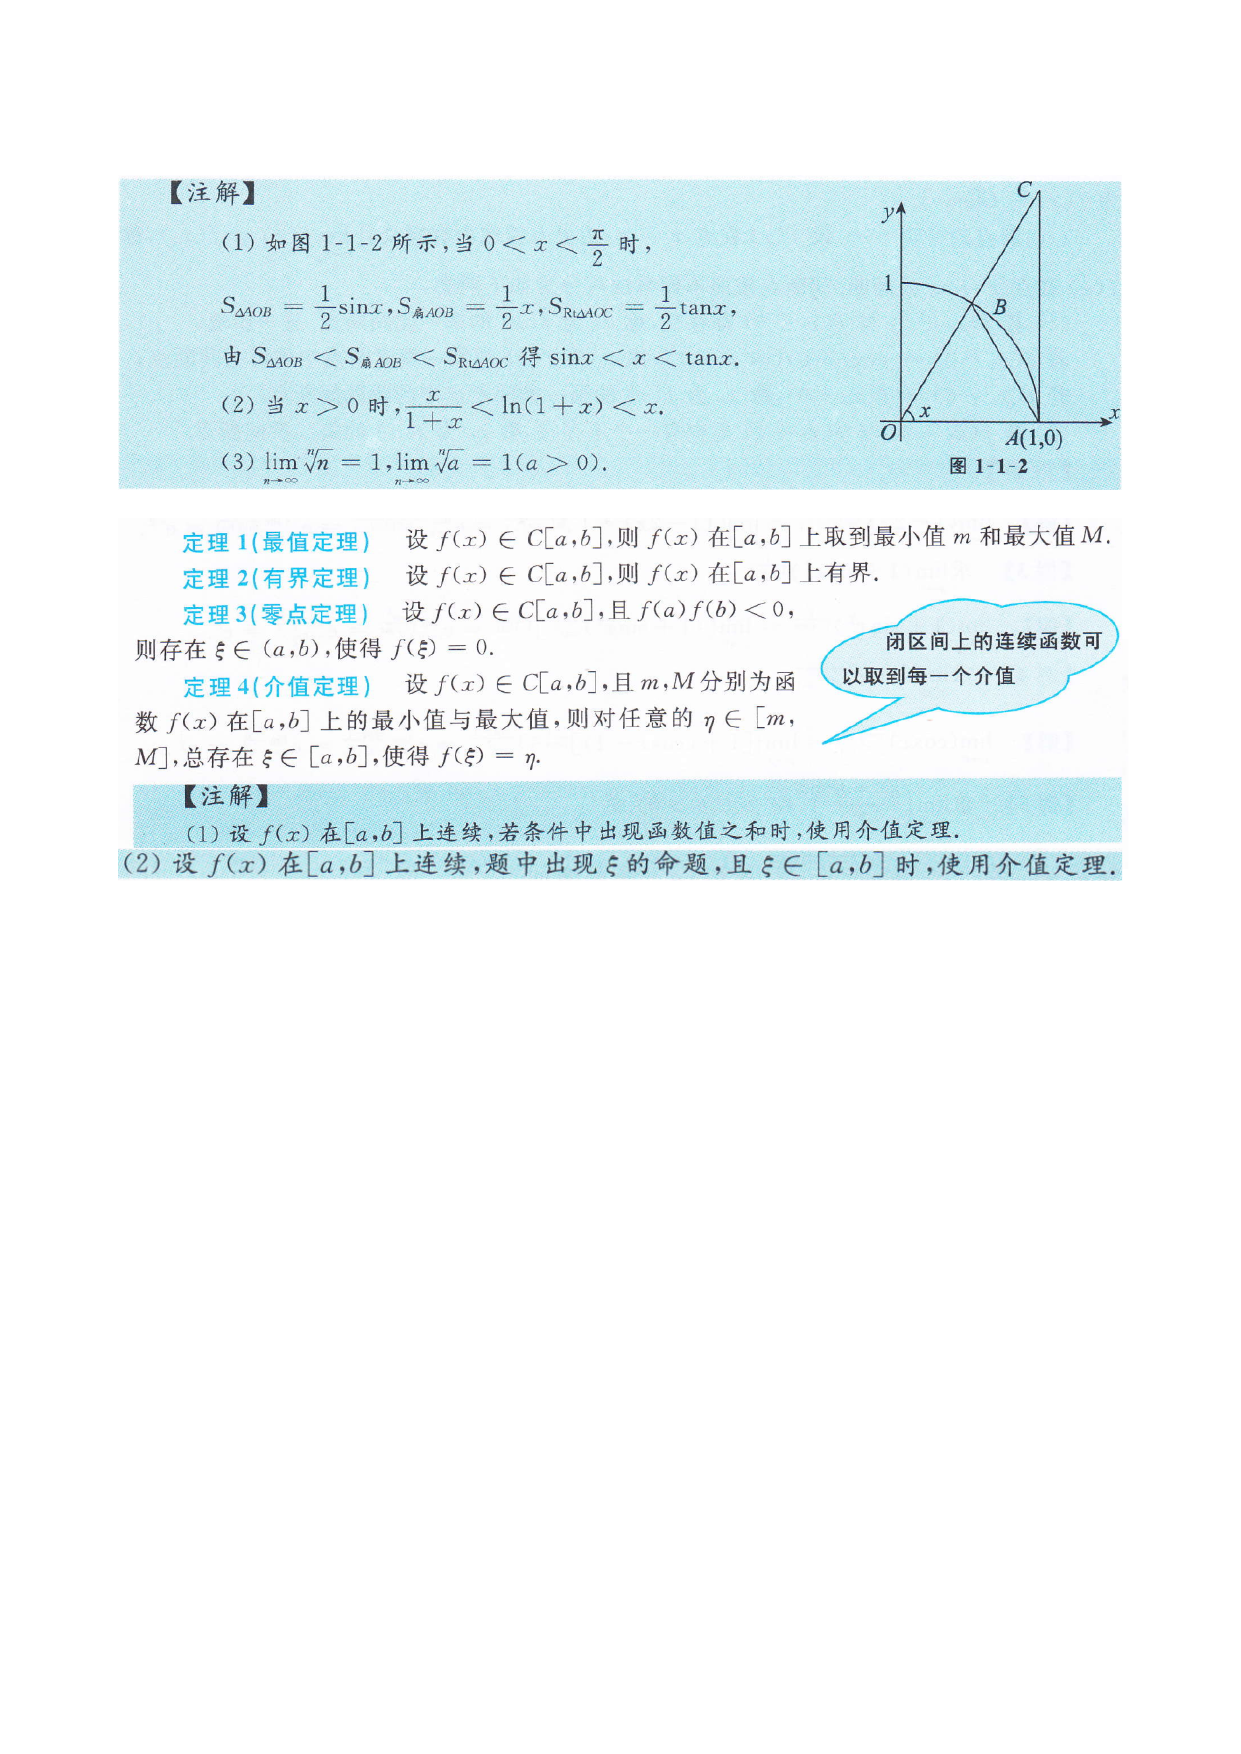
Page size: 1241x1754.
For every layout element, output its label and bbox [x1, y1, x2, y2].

picture [118, 518, 1129, 881]
picture [118, 175, 1123, 490]
